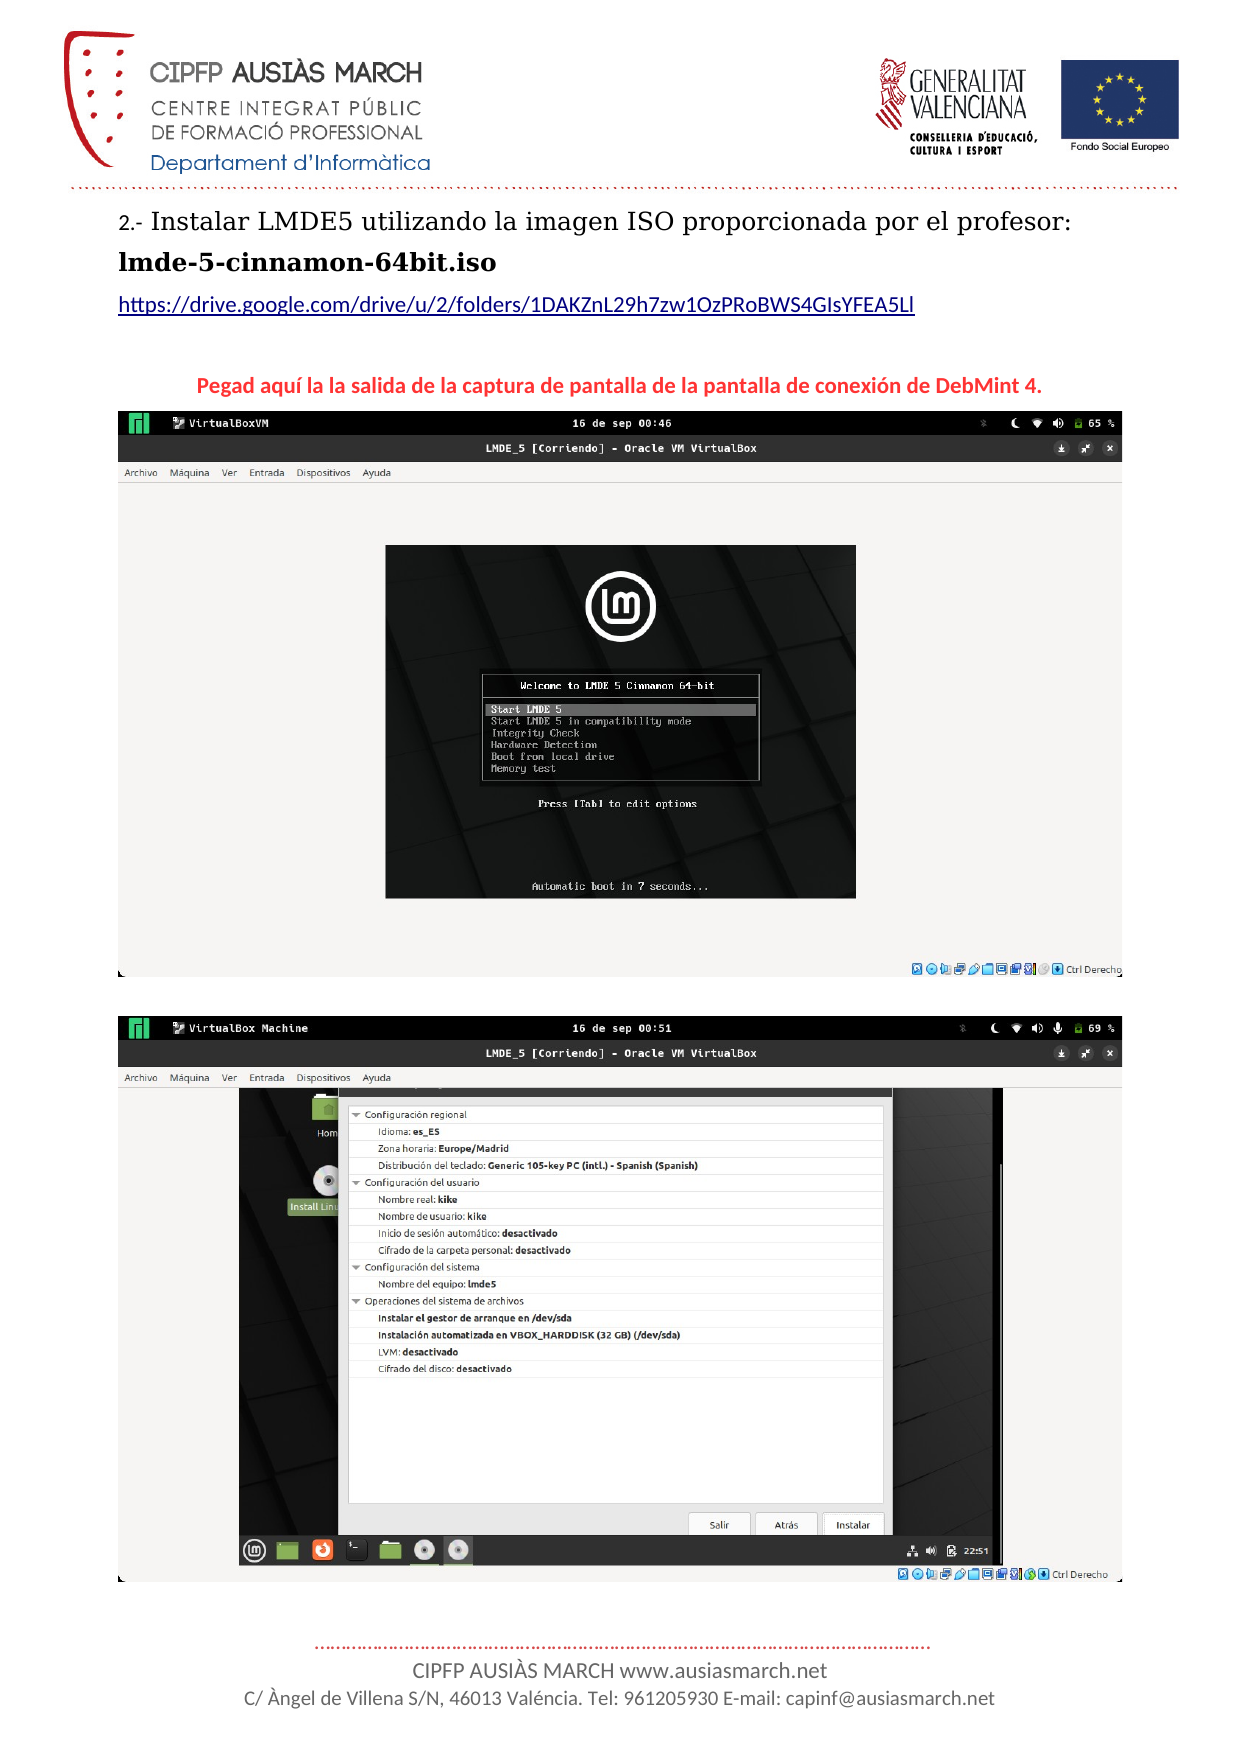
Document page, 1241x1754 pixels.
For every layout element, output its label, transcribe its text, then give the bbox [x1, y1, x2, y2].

text lmde-5-cinnamon-64bit.iso [118, 248, 1122, 278]
text https://drive.google.com/drive/u/2/folders/1DAKZnL29h7zw1OzPRoBWS4GIsYFEA5Ll [118, 290, 1122, 318]
picture [118, 411, 1123, 977]
picture [118, 1016, 1123, 1582]
text 2.- Instalar LMDE5 utilizando la imagen ISO proporcionada por el profesor: [118, 207, 1122, 236]
picture [57, 25, 1185, 194]
text Pegad aquí la la salida de la captura de pantalla de la pantalla de conexión de DebMint 4. [118, 371, 1122, 399]
